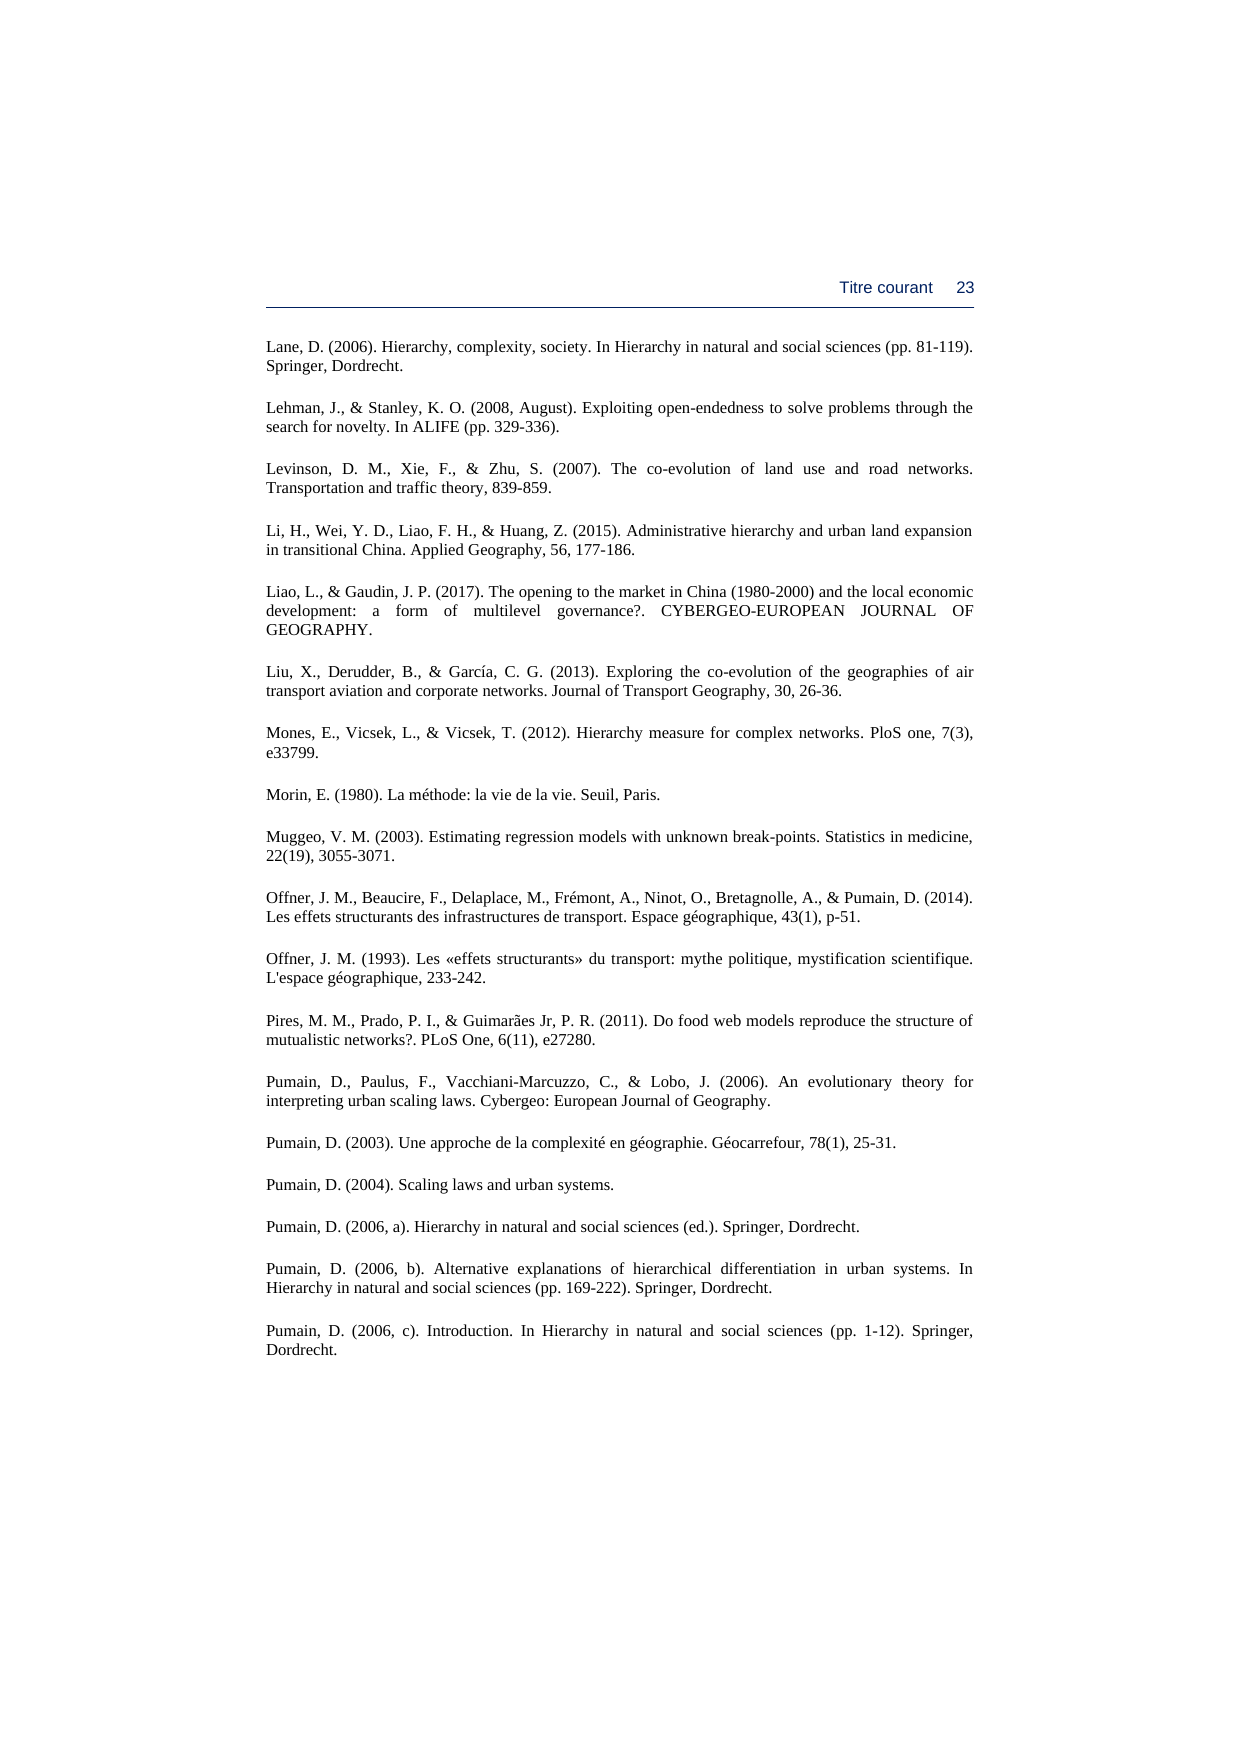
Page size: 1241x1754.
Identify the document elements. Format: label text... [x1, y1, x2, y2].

text Li, H., Wei, Y. D., Liao, F. H., & Huang, Z. (2015). Administrative hierarchy and urban land expansion in transitional China. Applied Geography, 56, 177-186. [266, 520, 974, 559]
text Offner, J. M. (1993). Les «effets structurants» du transport: mythe politique, mystification scientifique. L'espace géographique, 233-242. [266, 949, 974, 987]
text Pires, M. M., Prado, P. I., & Guimarães Jr, P. R. (2011). Do food web models reproduce the structure of mutualistic networks?. PLoS One, 6(11), e27280. [266, 1010, 974, 1049]
text Lane, D. (2006). Hierarchy, complexity, society. In Hierarchy in natural and social sciences (pp. 81-119). Springer, Dordrecht. [266, 337, 974, 375]
text Lehman, J., & Stanley, K. O. (2008, August). Exploiting open-endedness to solve problems through the search for novelty. In ALIFE (pp. 329-336). [266, 398, 974, 436]
text Liao, L., & Gaudin, J. P. (2017). The opening to the market in China (1980-2000) and the local economic development: a form of multilevel governance?. CYBERGEO-EUROPEAN JOURNAL OF GEOGRAPHY. [266, 582, 974, 639]
text Pumain, D. (2006, a). Hierarchy in natural and social sciences (ed.). Springer, Dordrecht. [266, 1217, 974, 1236]
text Liu, X., Derudder, B., & García, C. G. (2013). Exploring the co-evolution of the geographies of air transport aviation and corporate networks. Journal of Transport Geography, 30, 26-36. [266, 662, 974, 700]
text Pumain, D., Paulus, F., Vacchiani-Marcuzzo, C., & Lobo, J. (2006). An evolutionary theory for interpreting urban scaling laws. Cybergeo: European Journal of Geography. [266, 1072, 974, 1110]
text Morin, E. (1980). La méthode: la vie de la vie. Seuil, Paris. [266, 784, 974, 804]
text Offner, J. M., Beaucire, F., Delaplace, M., Frémont, A., Ninot, O., Bretagnolle, A., & Pumain, D. (2014). Les effets structurants des infrastructures de transport. Espace géographique, 43(1), p-51. [266, 888, 974, 926]
text Mones, E., Vicsek, L., & Vicsek, T. (2012). Hierarchy measure for complex networks. PloS one, 7(3), e33799. [266, 723, 974, 762]
text Pumain, D. (2006, b). Alternative explanations of hierarchical differentiation in urban systems. In Hierarchy in natural and social sciences (pp. 169-222). Springer, Dordrecht. [266, 1259, 974, 1297]
text Pumain, D. (2003). Une approche de la complexité en géographie. Géocarrefour, 78(1), 25-31. [266, 1133, 974, 1152]
text Pumain, D. (2004). Scaling laws and urban systems. [266, 1175, 974, 1194]
text Pumain, D. (2006, c). Introduction. In Hierarchy in natural and social sciences (pp. 1-12). Springer, Dordrecht. [266, 1320, 974, 1359]
text Muggeo, V. M. (2003). Estimating regression models with unknown break‐points. Statistics in medicine, 22(19), 3055-3071. [266, 827, 974, 865]
text Levinson, D. M., Xie, F., & Zhu, S. (2007). The co-evolution of land use and road networks. Transportation and traffic theory, 839-859. [266, 459, 974, 497]
